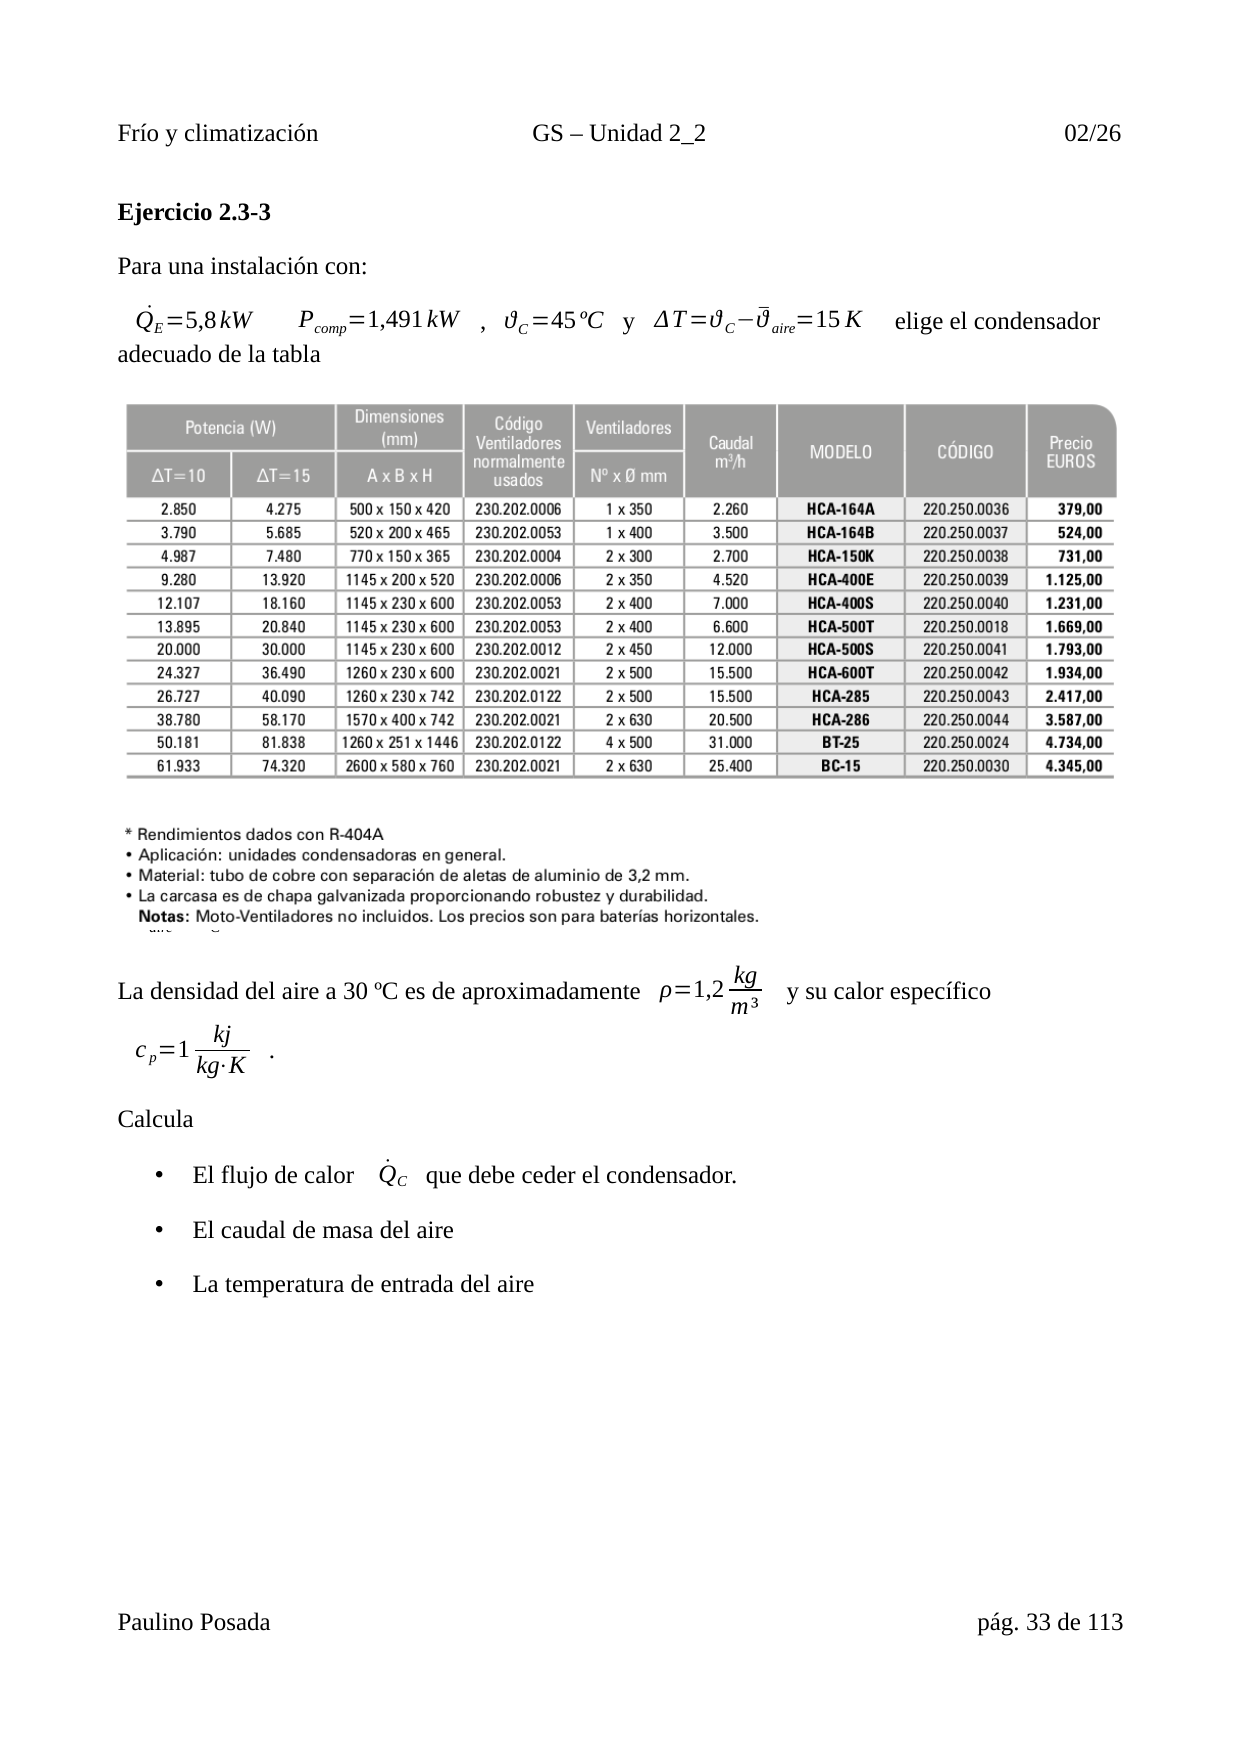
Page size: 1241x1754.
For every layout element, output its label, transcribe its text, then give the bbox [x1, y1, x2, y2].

text Calcula [117, 1104, 1123, 1133]
list La temperatura de entrada del aire [155, 1269, 1123, 1298]
text Para una instalación con: [117, 251, 1123, 280]
text Ejercicio 2.3-3 [117, 197, 1123, 226]
list El caudal de masa del aire [155, 1215, 1123, 1244]
list El flujo de calor que debe ceder el condensador. [155, 1158, 1123, 1190]
text ,y elige el condensador adecuado de la tabla [117, 305, 1123, 366]
text Se deduce que la temperatura media del aire en el condensador será de .. [117, 875, 1123, 936]
text La densidad del aire a 30 ºC es de aproximadamente y su calor específico . [117, 961, 1123, 1079]
picture [117, 397, 1122, 930]
